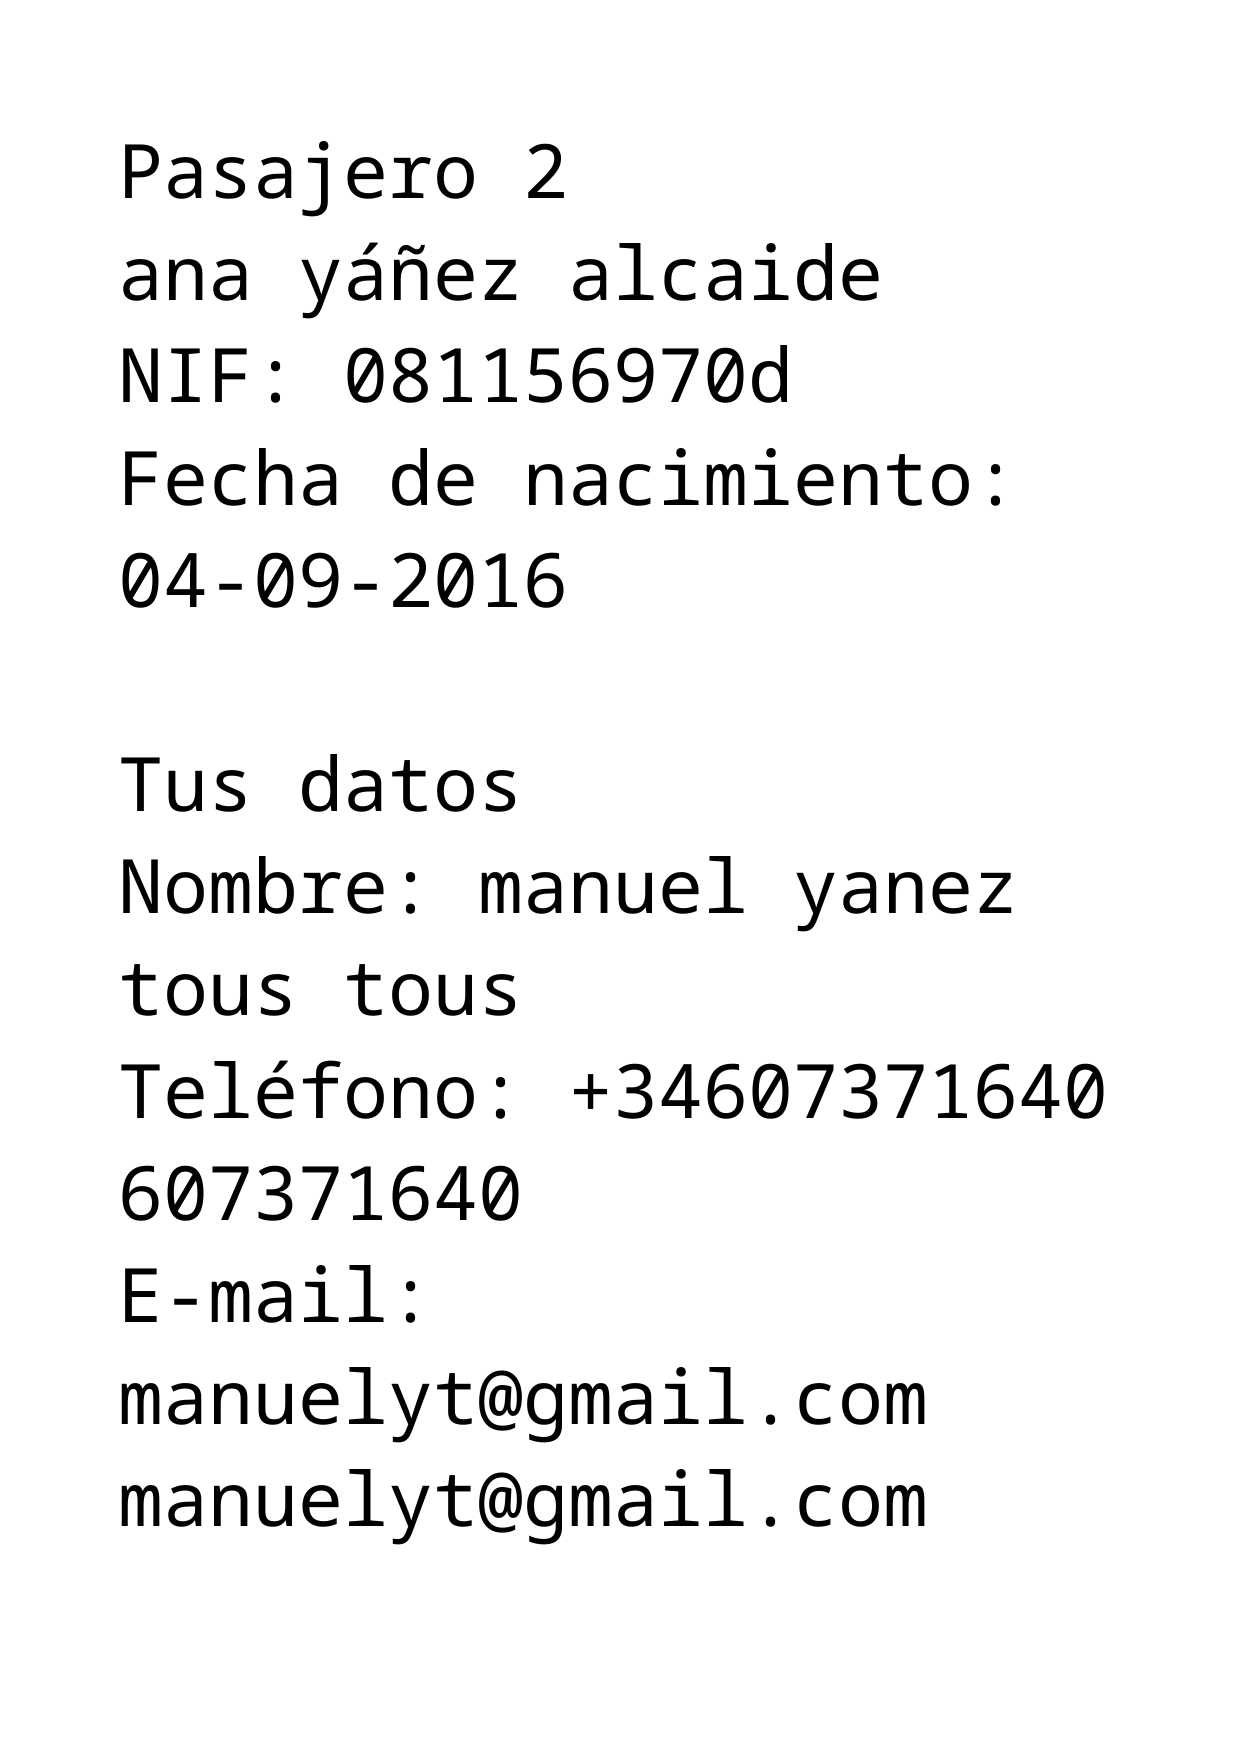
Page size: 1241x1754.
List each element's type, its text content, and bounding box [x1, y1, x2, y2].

text Teléfono: +34607371640 [118, 1038, 1122, 1140]
text manuelyt@gmail.com [118, 1447, 1122, 1549]
text ana yáñez alcaide [118, 220, 1122, 322]
text Nombre: manuel yanez tous tous [118, 833, 1122, 1038]
text Fecha de nacimiento: 04-09-2016 [118, 425, 1122, 629]
text 607371640 [118, 1140, 1122, 1242]
text E-mail: manuelyt@gmail.com [118, 1242, 1122, 1447]
text Tus datos [118, 731, 1122, 833]
text NIF: 081156970d [118, 322, 1122, 425]
text Pasajero 2 [118, 118, 1122, 220]
